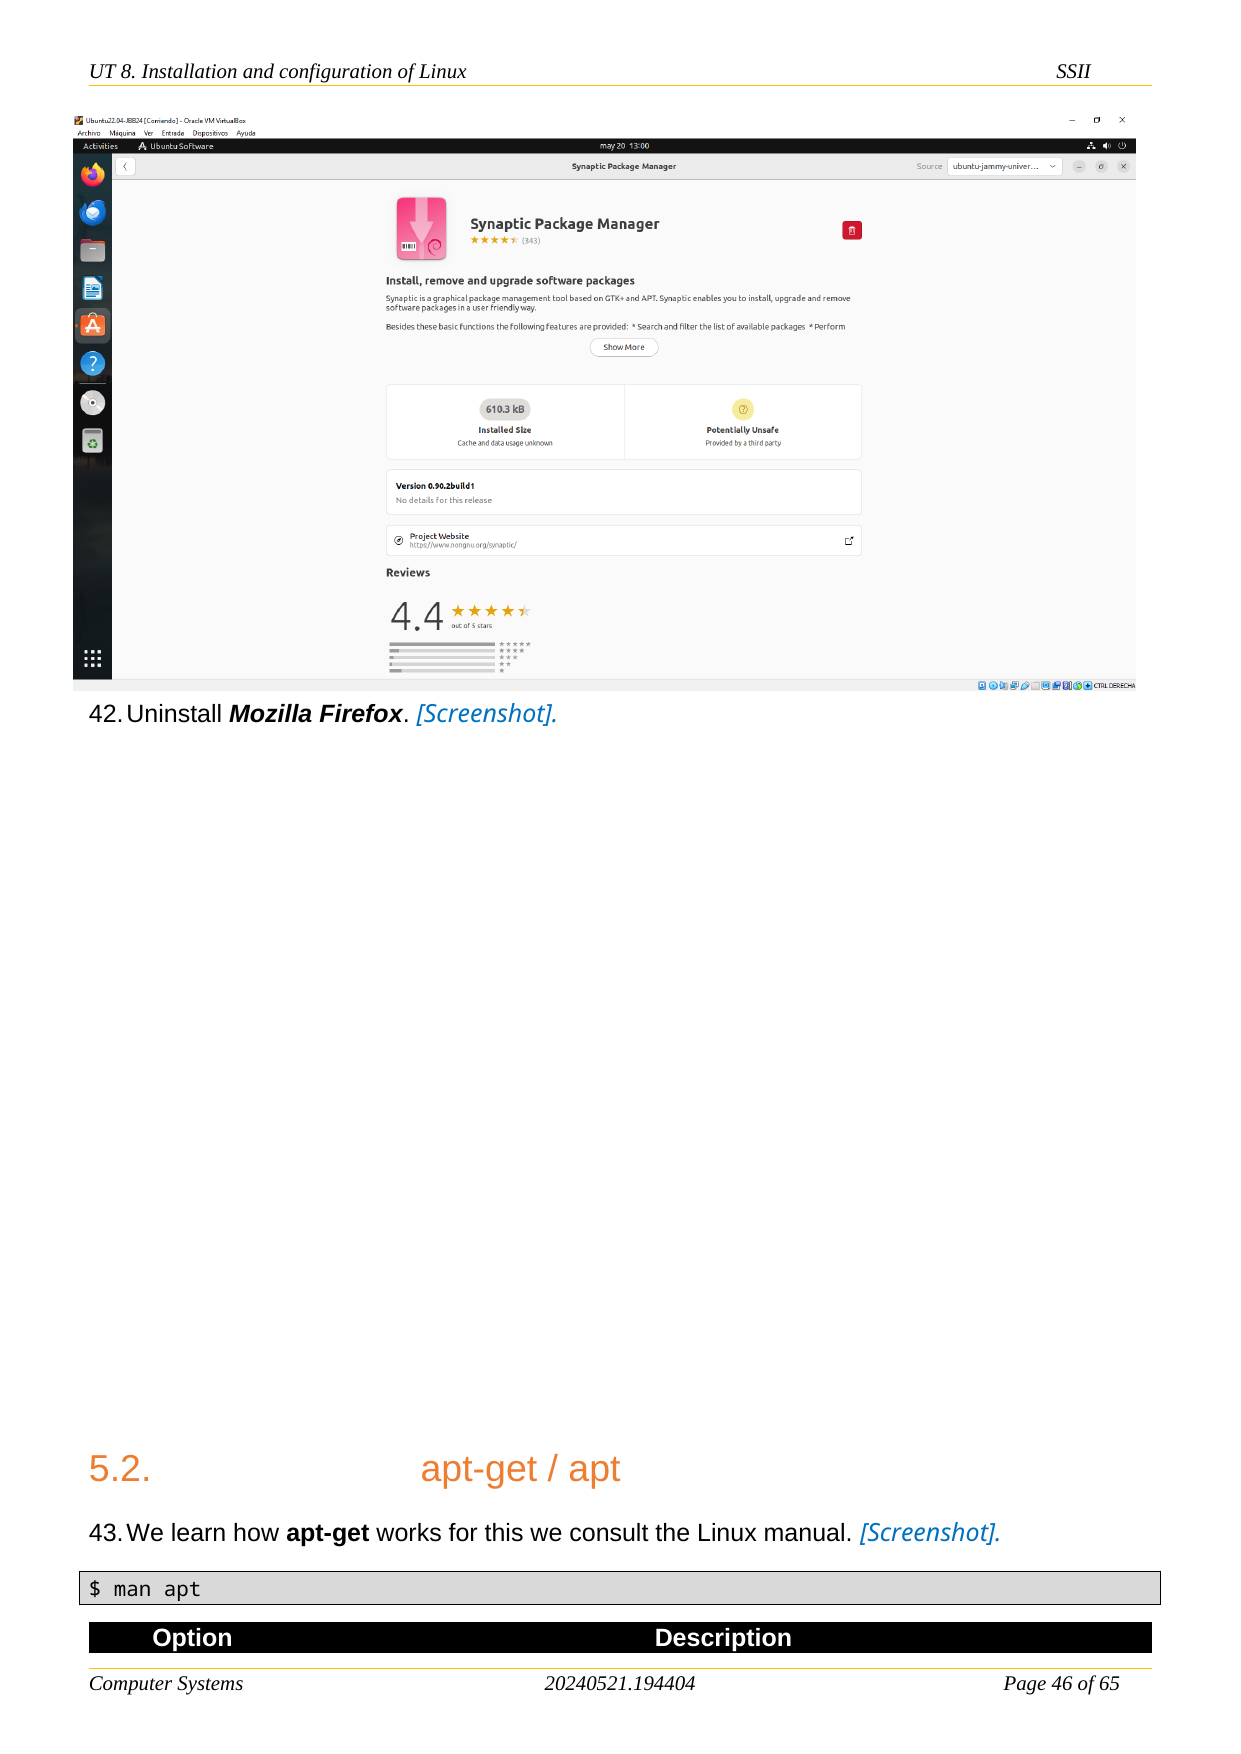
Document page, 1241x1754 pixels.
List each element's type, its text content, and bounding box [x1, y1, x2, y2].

table_header Option [90, 1623, 295, 1652]
picture [73, 114, 1136, 691]
subtitle apt-get / apt [89, 1447, 1152, 1490]
table_header Description [296, 1623, 1151, 1652]
list Uninstall Mozilla Firefox. [Screenshot]. [89, 118, 1152, 729]
text $ man apt [80, 1572, 1160, 1604]
list We learn how apt-get works for this we consult the Linux manual. [Screenshot]. [89, 1515, 1152, 1549]
